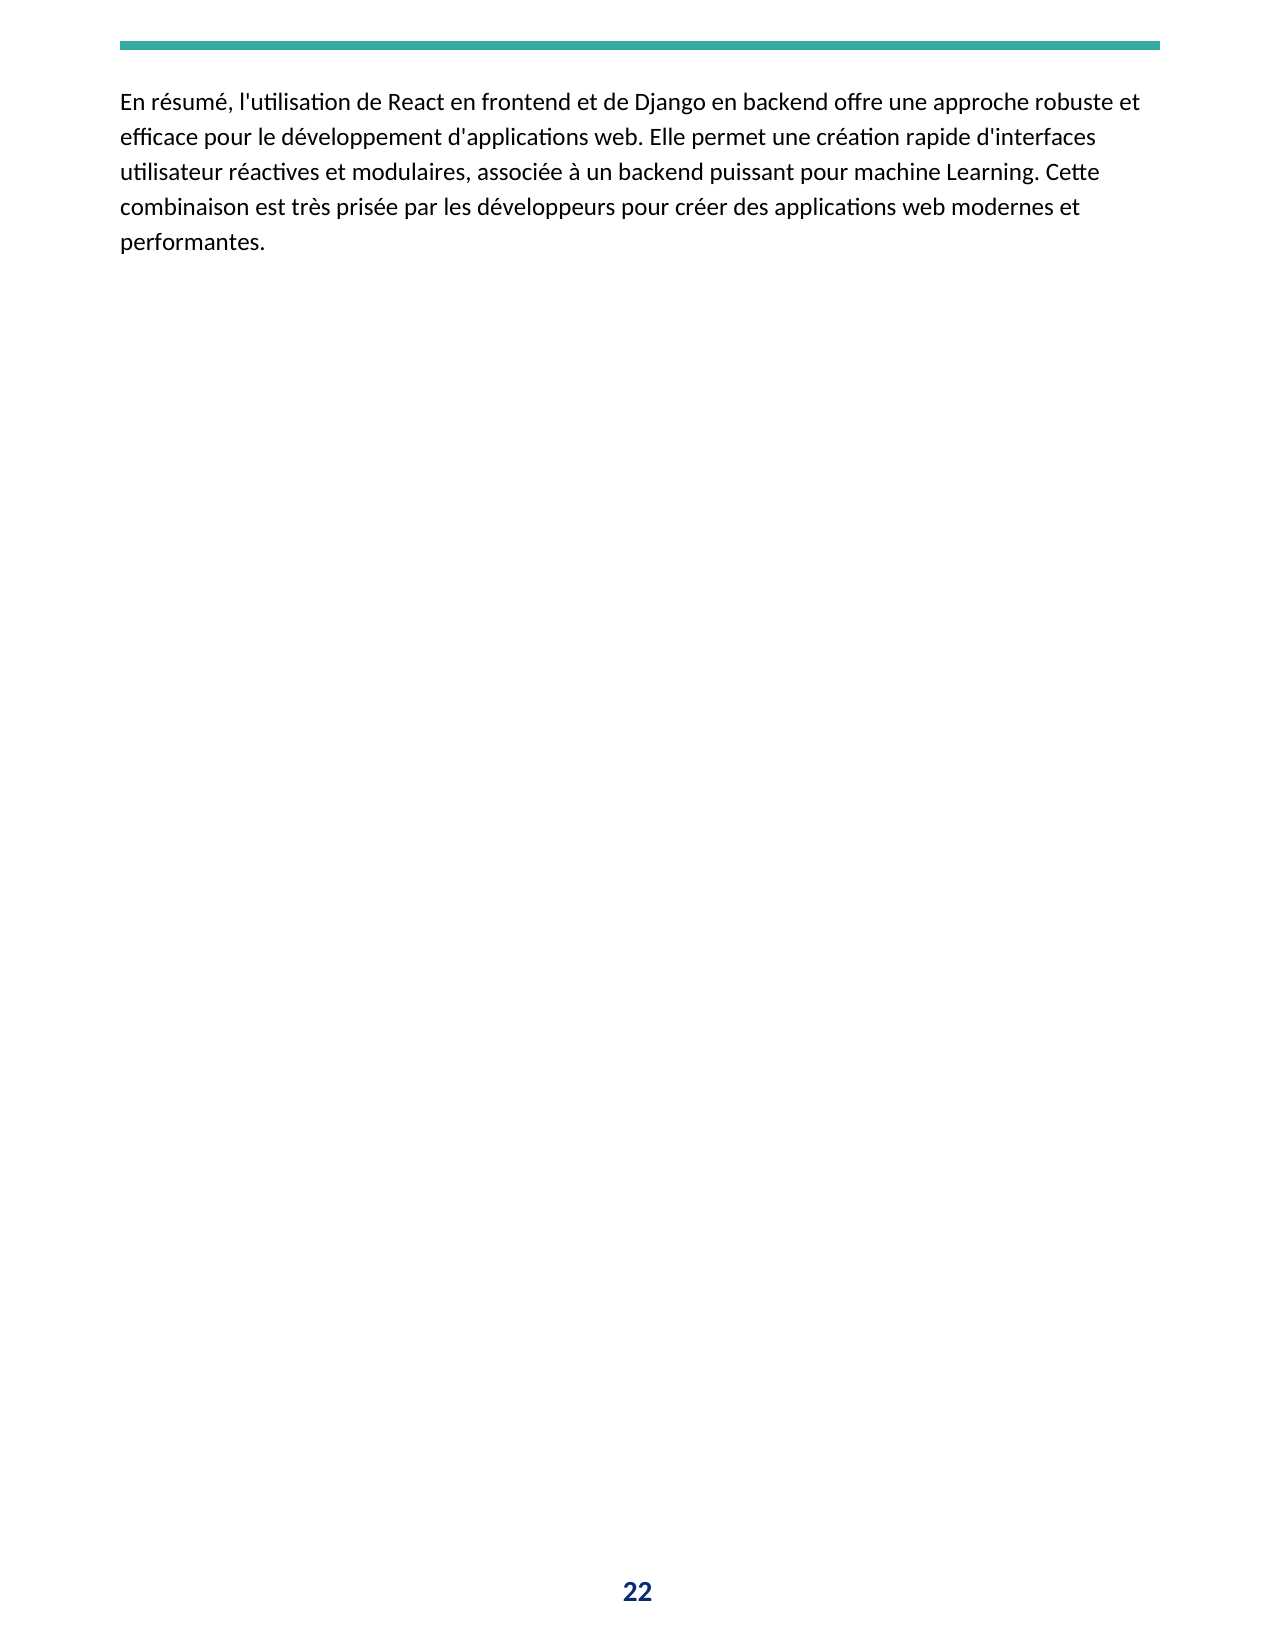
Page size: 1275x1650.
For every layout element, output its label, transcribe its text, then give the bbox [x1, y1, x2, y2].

text En résumé, l'utilisation de React en frontend et de Django en backend offre une approche robuste et efficace pour le développement d'applications web. Elle permet une création rapide d'interfaces utilisateur réactives et modulaires, associée à un backend puissant pour machine Learning. Cette combinaison est très prisée par les développeurs pour créer des applications web modernes et performantes. [120, 86, 1155, 256]
